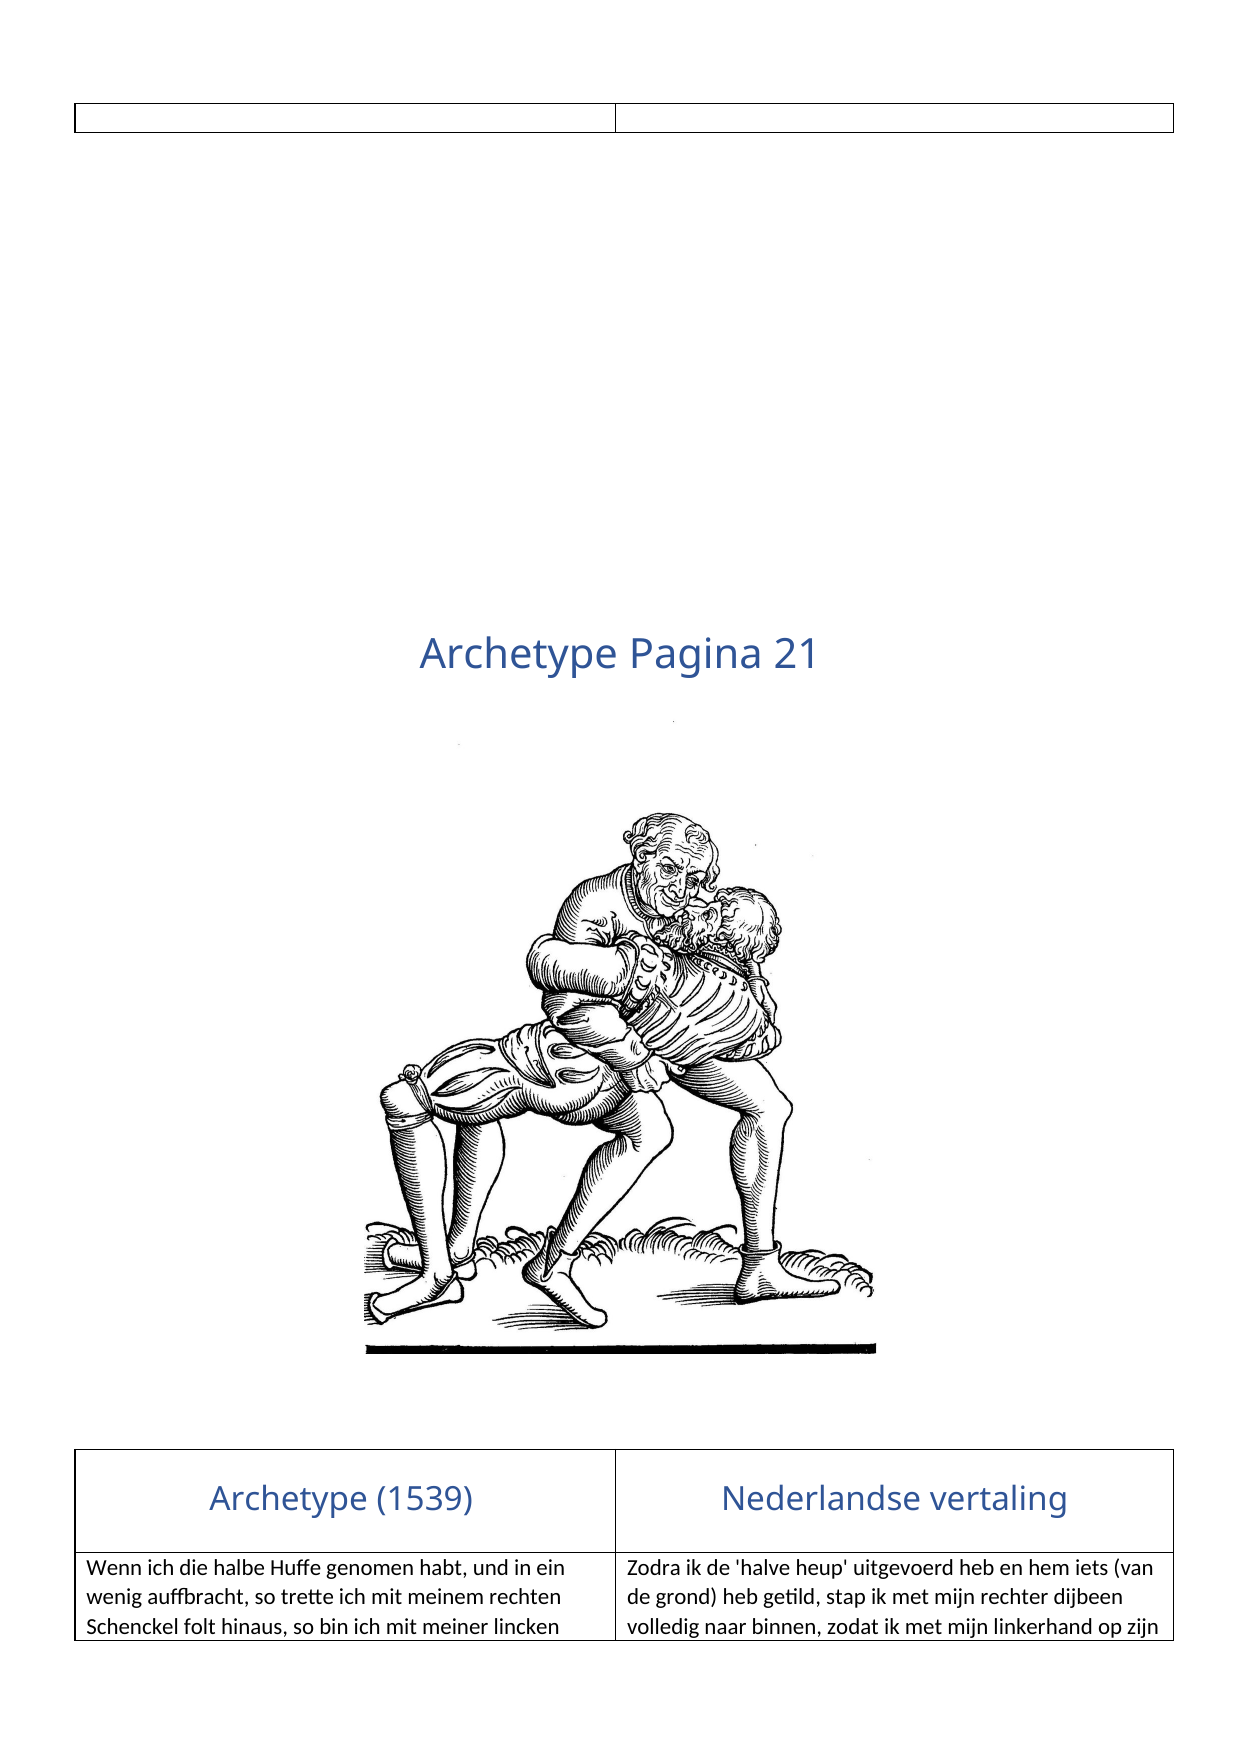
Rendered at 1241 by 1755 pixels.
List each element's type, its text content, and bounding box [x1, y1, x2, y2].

table_cell [616, 104, 1173, 132]
table_header Archetype (1539) [76, 1450, 615, 1552]
table_cell Wenn ich die halbe Huffe genomen habt, und in ein wenig auffbracht, so trette ich mit meinem rechten Schenckel folt hinaus, so bin ich mit meiner lincken [76, 1553, 615, 1640]
table_cell [76, 104, 615, 132]
picture [364, 684, 877, 1354]
table_header Nederlandse vertaling [616, 1450, 1173, 1552]
subtitle Archetype Pagina 21 [75, 624, 1165, 681]
table_cell Zodra ik de 'halve heup' uitgevoerd heb en hem iets (van de grond) heb getild, stap ik met mijn rechter dijbeen volledig naar binnen, zodat ik met mijn linkerhand op zijn [616, 1553, 1173, 1640]
